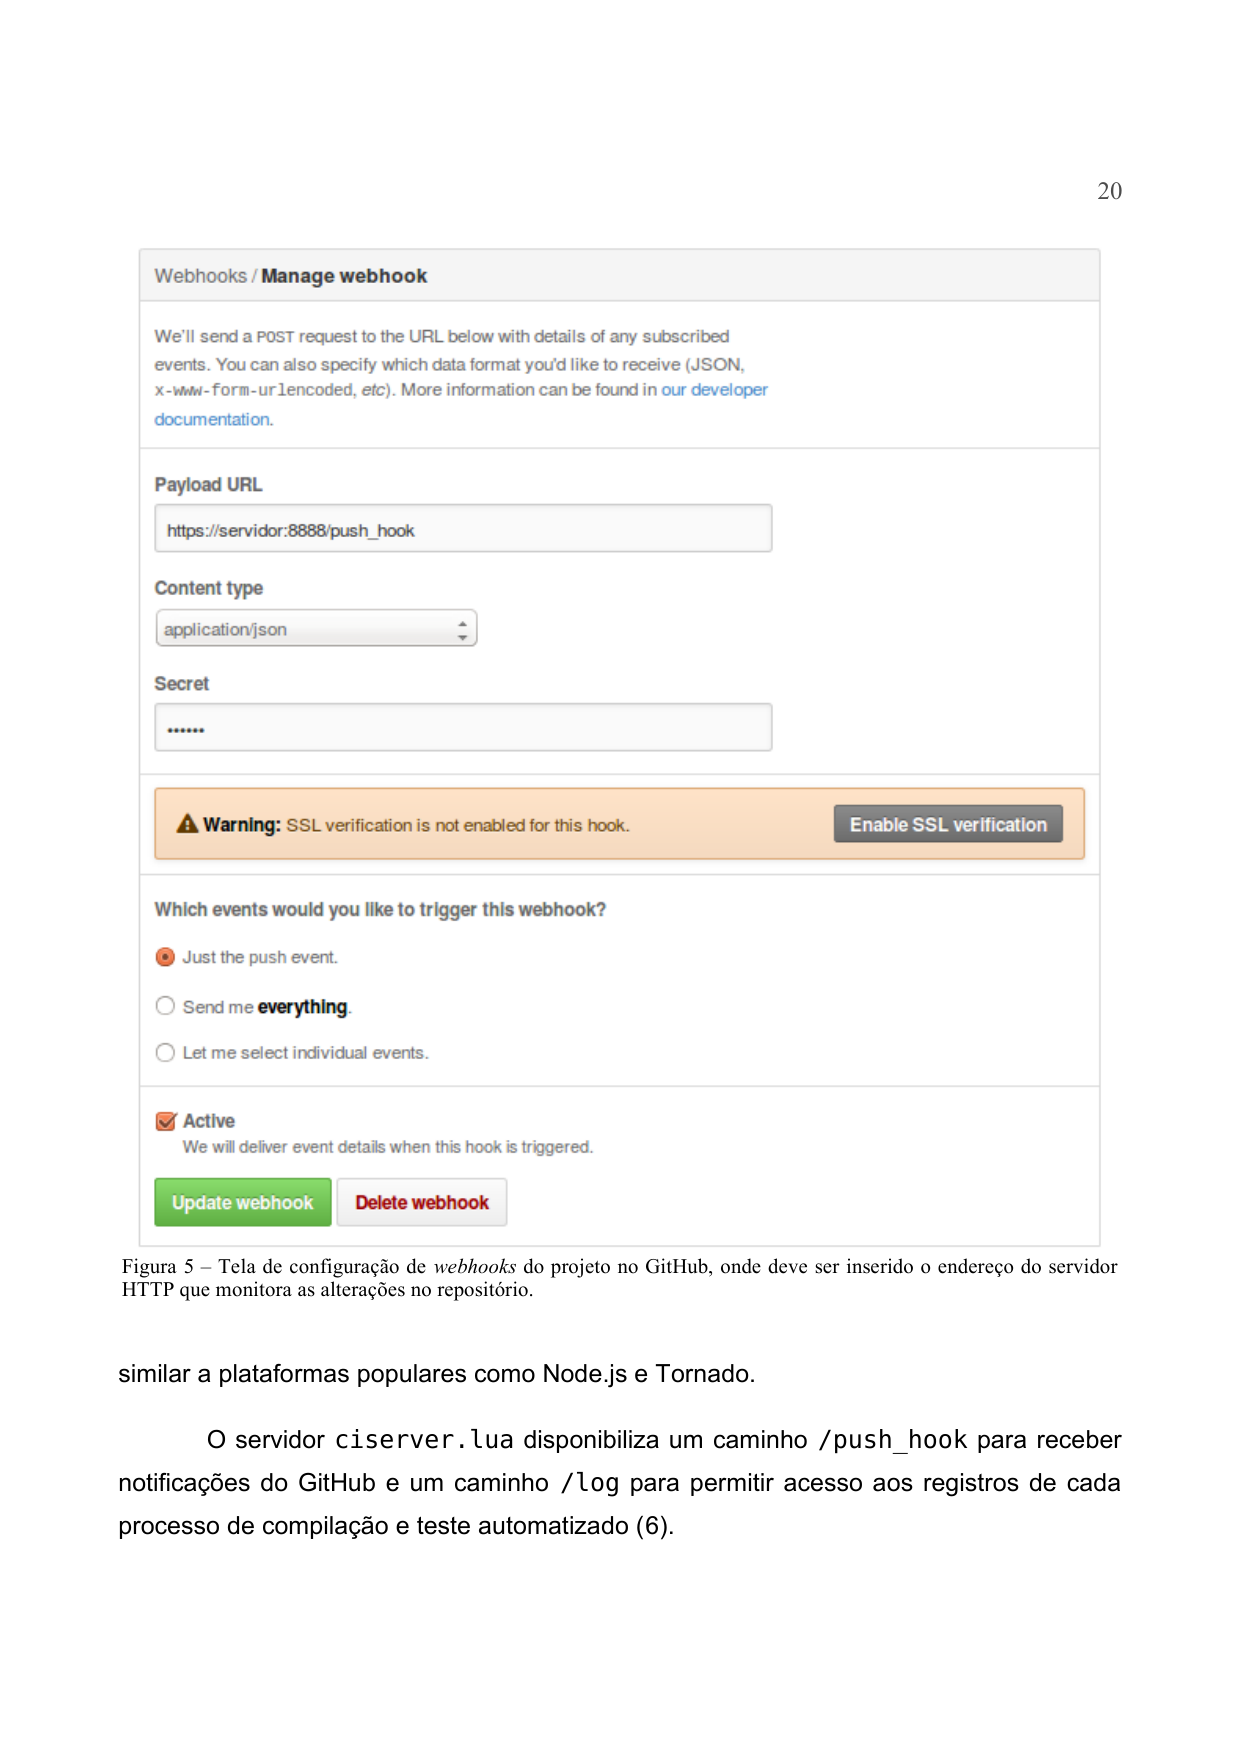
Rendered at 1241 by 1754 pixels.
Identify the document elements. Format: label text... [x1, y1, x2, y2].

text O servidor ciserver.lua disponibiliza um caminho /push_hook para receber notificações do GitHub e um caminho /log para permitir acesso aos registros de cada processo de compilação e teste automatizado (Figura 6). [118, 1425, 1122, 1540]
text Figura 5 – Tela de configuração de webhooks do projeto no GitHub, onde deve ser inserido o endereço do servidor HTTP que monitora as alterações no repositório. [122, 249, 1119, 1301]
picture [128, 236, 1112, 1255]
text similar a plataformas populares como Node.js e Tornado. [118, 236, 1122, 1388]
